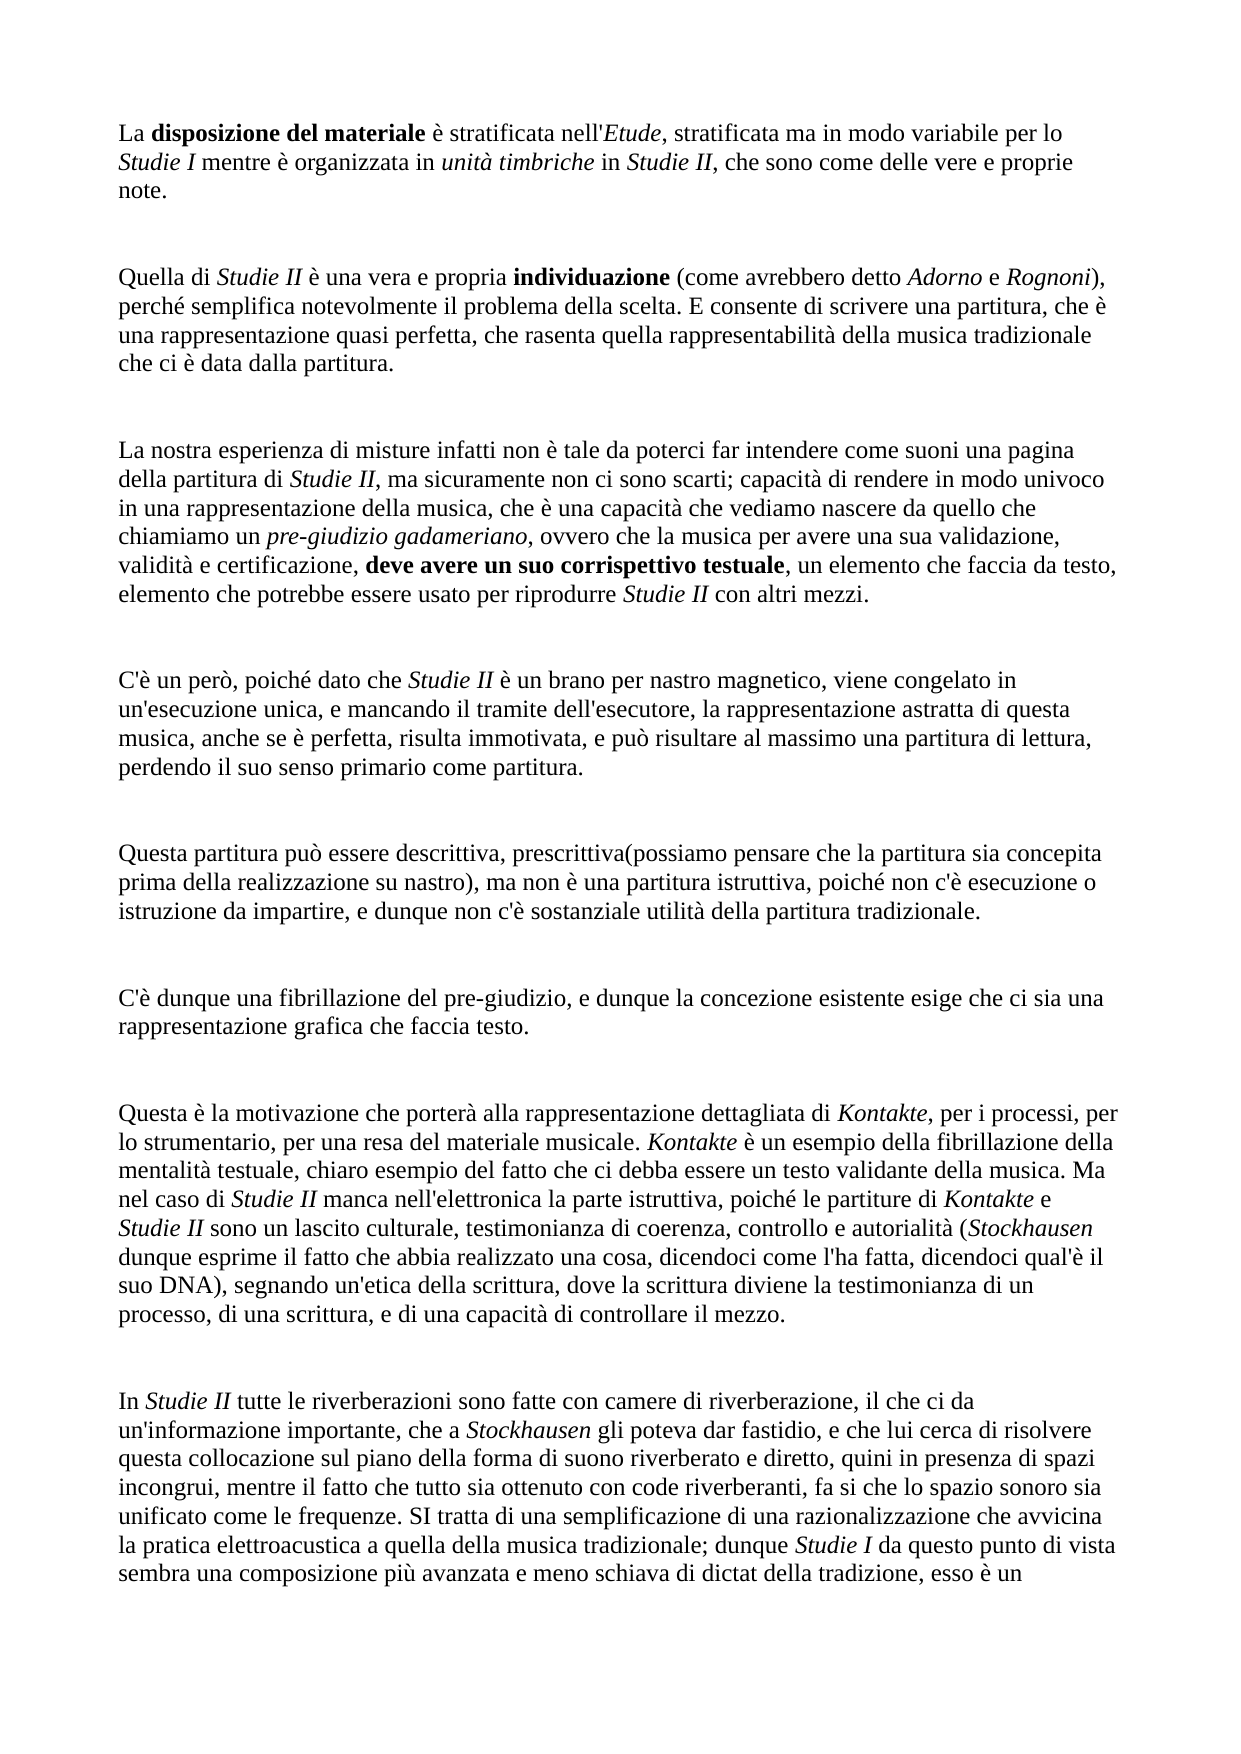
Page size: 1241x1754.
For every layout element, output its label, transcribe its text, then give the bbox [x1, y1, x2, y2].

text La disposizione del materiale è stratificata nell'Etude, stratificata ma in modo variabile per lo Studie I mentre è organizzata in unità timbriche in Studie II, che sono come delle vere e proprie note. [118, 118, 1122, 204]
text C'è dunque una fibrillazione del pre-giudizio, e dunque la concezione esistente esige che ci sia una rappresentazione grafica che faccia testo. [118, 983, 1122, 1040]
text La nostra esperienza di misture infatti non è tale da poterci far intendere come suoni una pagina della partitura di Studie II, ma sicuramente non ci sono scarti; capacità di rendere in modo univoco in una rappresentazione della musica, che è una capacità che vediamo nascere da quello che chiamiamo un pre-giudizio gadameriano, ovvero che la musica per avere una sua validazione, validità e certificazione, deve avere un suo corrispettivo testuale, un elemento che faccia da testo, elemento che potrebbe essere usato per riprodurre Studie II con altri mezzi. [118, 435, 1122, 608]
text Questa è la motivazione che porterà alla rappresentazione dettagliata di Kontakte, per i processi, per lo strumentario, per una resa del materiale musicale. Kontakte è un esempio della fibrillazione della mentalità testuale, chiaro esempio del fatto che ci debba essere un testo validante della musica. Ma nel caso di Studie II manca nell'elettronica la parte istruttiva, poiché le partiture di Kontakte e Studie II sono un lascito culturale, testimonianza di coerenza, controllo e autorialità (Stockhausen dunque esprime il fatto che abbia realizzato una cosa, dicendoci come l'ha fatta, dicendoci qual'è il suo DNA), segnando un'etica della scrittura, dove la scrittura diviene la testimonianza di un processo, di una scrittura, e di una capacità di controllare il mezzo. [118, 1098, 1122, 1328]
text Questa partitura può essere descrittiva, prescrittiva(possiamo pensare che la partitura sia concepita prima della realizzazione su nastro), ma non è una partitura istruttiva, poiché non c'è esecuzione o istruzione da impartire, e dunque non c'è sostanziale utilità della partitura tradizionale. [118, 838, 1122, 925]
text C'è un però, poiché dato che Studie II è un brano per nastro magnetico, viene congelato in un'esecuzione unica, e mancando il tramite dell'esecutore, la rappresentazione astratta di questa musica, anche se è perfetta, risulta immotivata, e può risultare al massimo una partitura di lettura, perdendo il suo senso primario come partitura. [118, 666, 1122, 781]
text In Studie II tutte le riverberazioni sono fatte con camere di riverberazione, il che ci da un'informazione importante, che a Stockhausen gli poteva dar fastidio, e che lui cerca di risolvere questa collocazione sul piano della forma di suono riverberato e diretto, quini in presenza di spazi incongrui, mentre il fatto che tutto sia ottenuto con code riverberanti, fa si che lo spazio sonoro sia unificato come le frequenze. SI tratta di una semplificazione di una razionalizzazione che avvicina la pratica elettroacustica a quella della musica tradizionale; dunque Studie I da questo punto di vista sembra una composizione più avanzata e meno schiava di dictat della tradizione, esso è un [118, 1386, 1122, 1587]
text Quella di Studie II è una vera e propria individuazione (come avrebbero detto Adorno e Rognoni), perché semplifica notevolmente il problema della scelta. E consente di scrivere una partitura, che è una rappresentazione quasi perfetta, che rasenta quella rappresentabilità della musica tradizionale che ci è data dalla partitura. [118, 262, 1122, 377]
